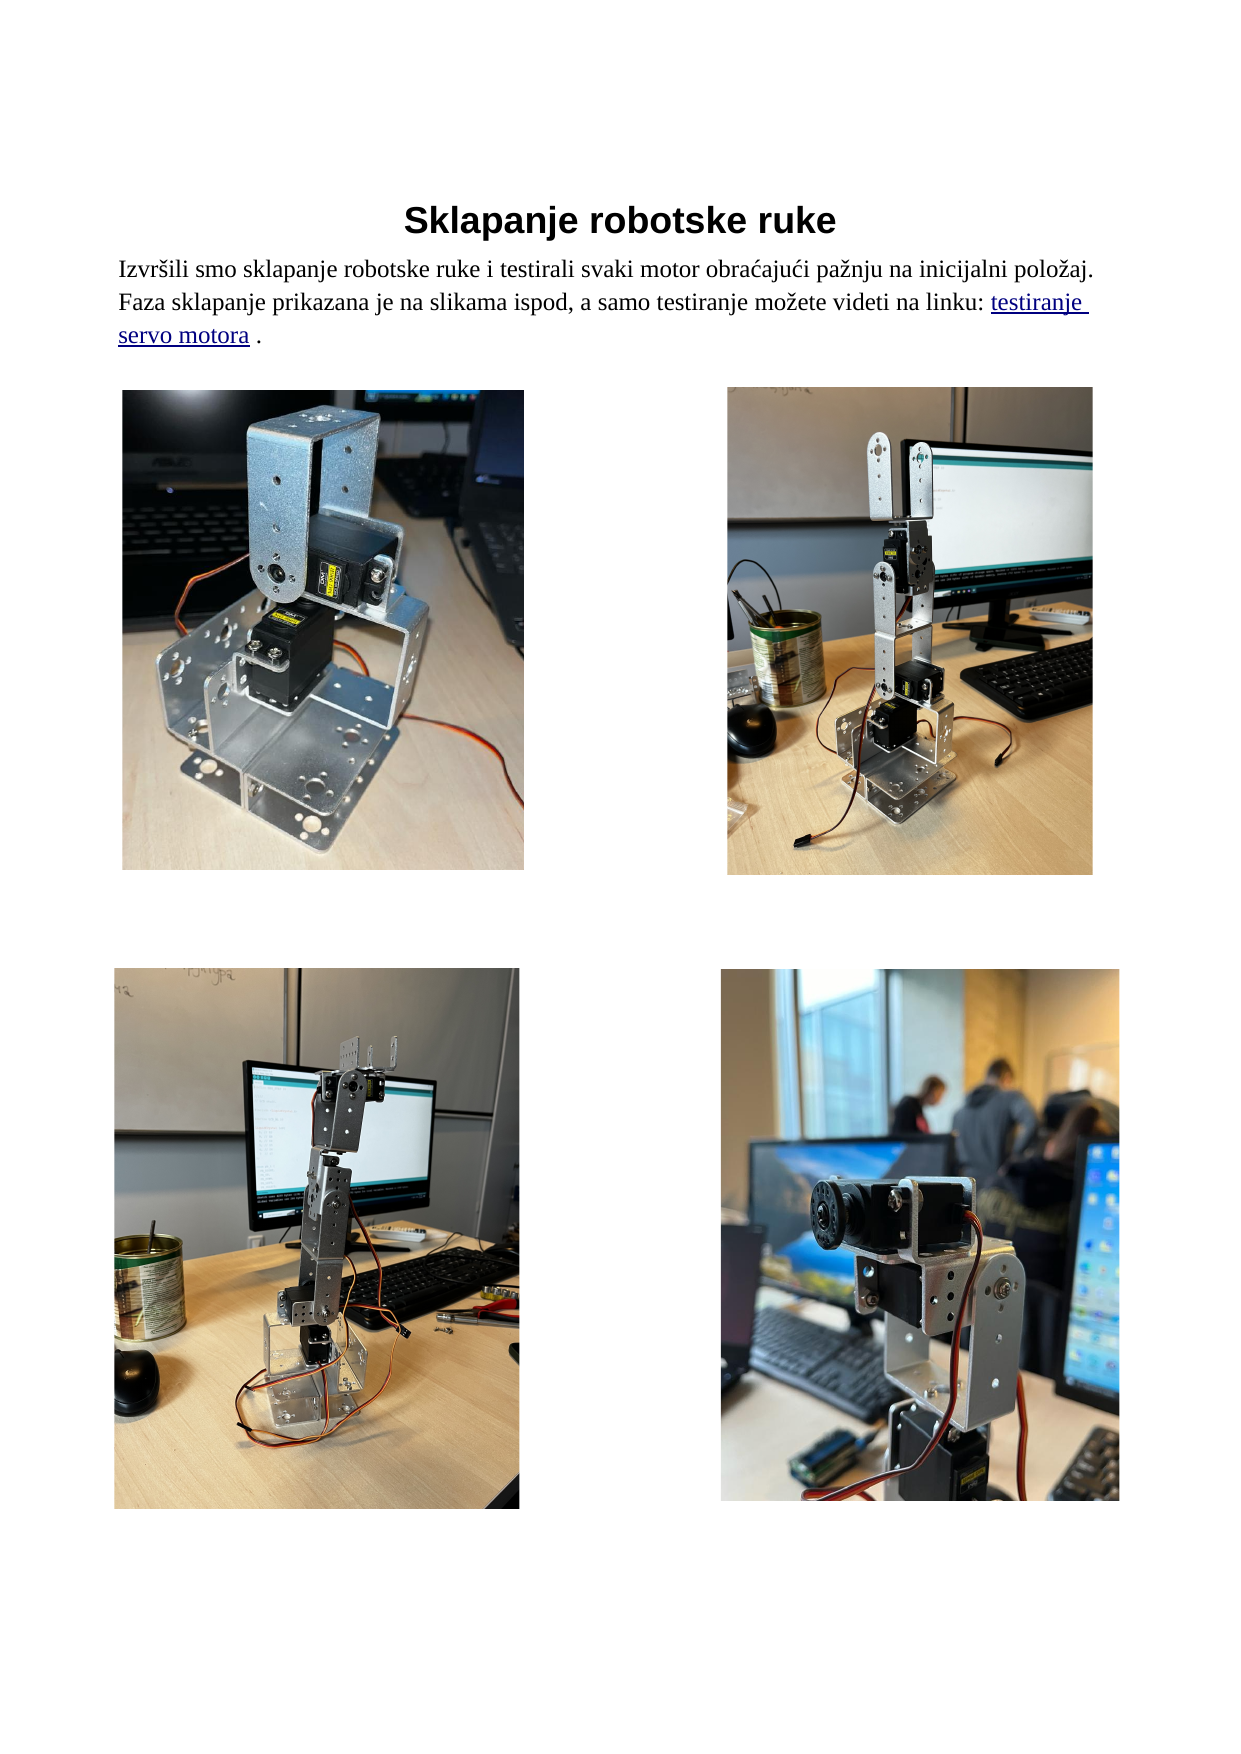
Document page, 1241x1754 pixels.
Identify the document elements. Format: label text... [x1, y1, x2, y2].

picture [720, 969, 1120, 1501]
text Izvršili smo sklapanje robotske ruke i testirali svaki motor obraćajući pažnju na inicijalni položaj. Faza sklapanje prikazana je na slikama ispod, a samo testiranje možete videti na linku: testiranje servo motora . [118, 254, 1122, 349]
subtitle Sklapanje robotske ruke [118, 199, 1122, 242]
picture [122, 390, 524, 870]
picture [114, 968, 520, 1509]
picture [727, 387, 1093, 875]
